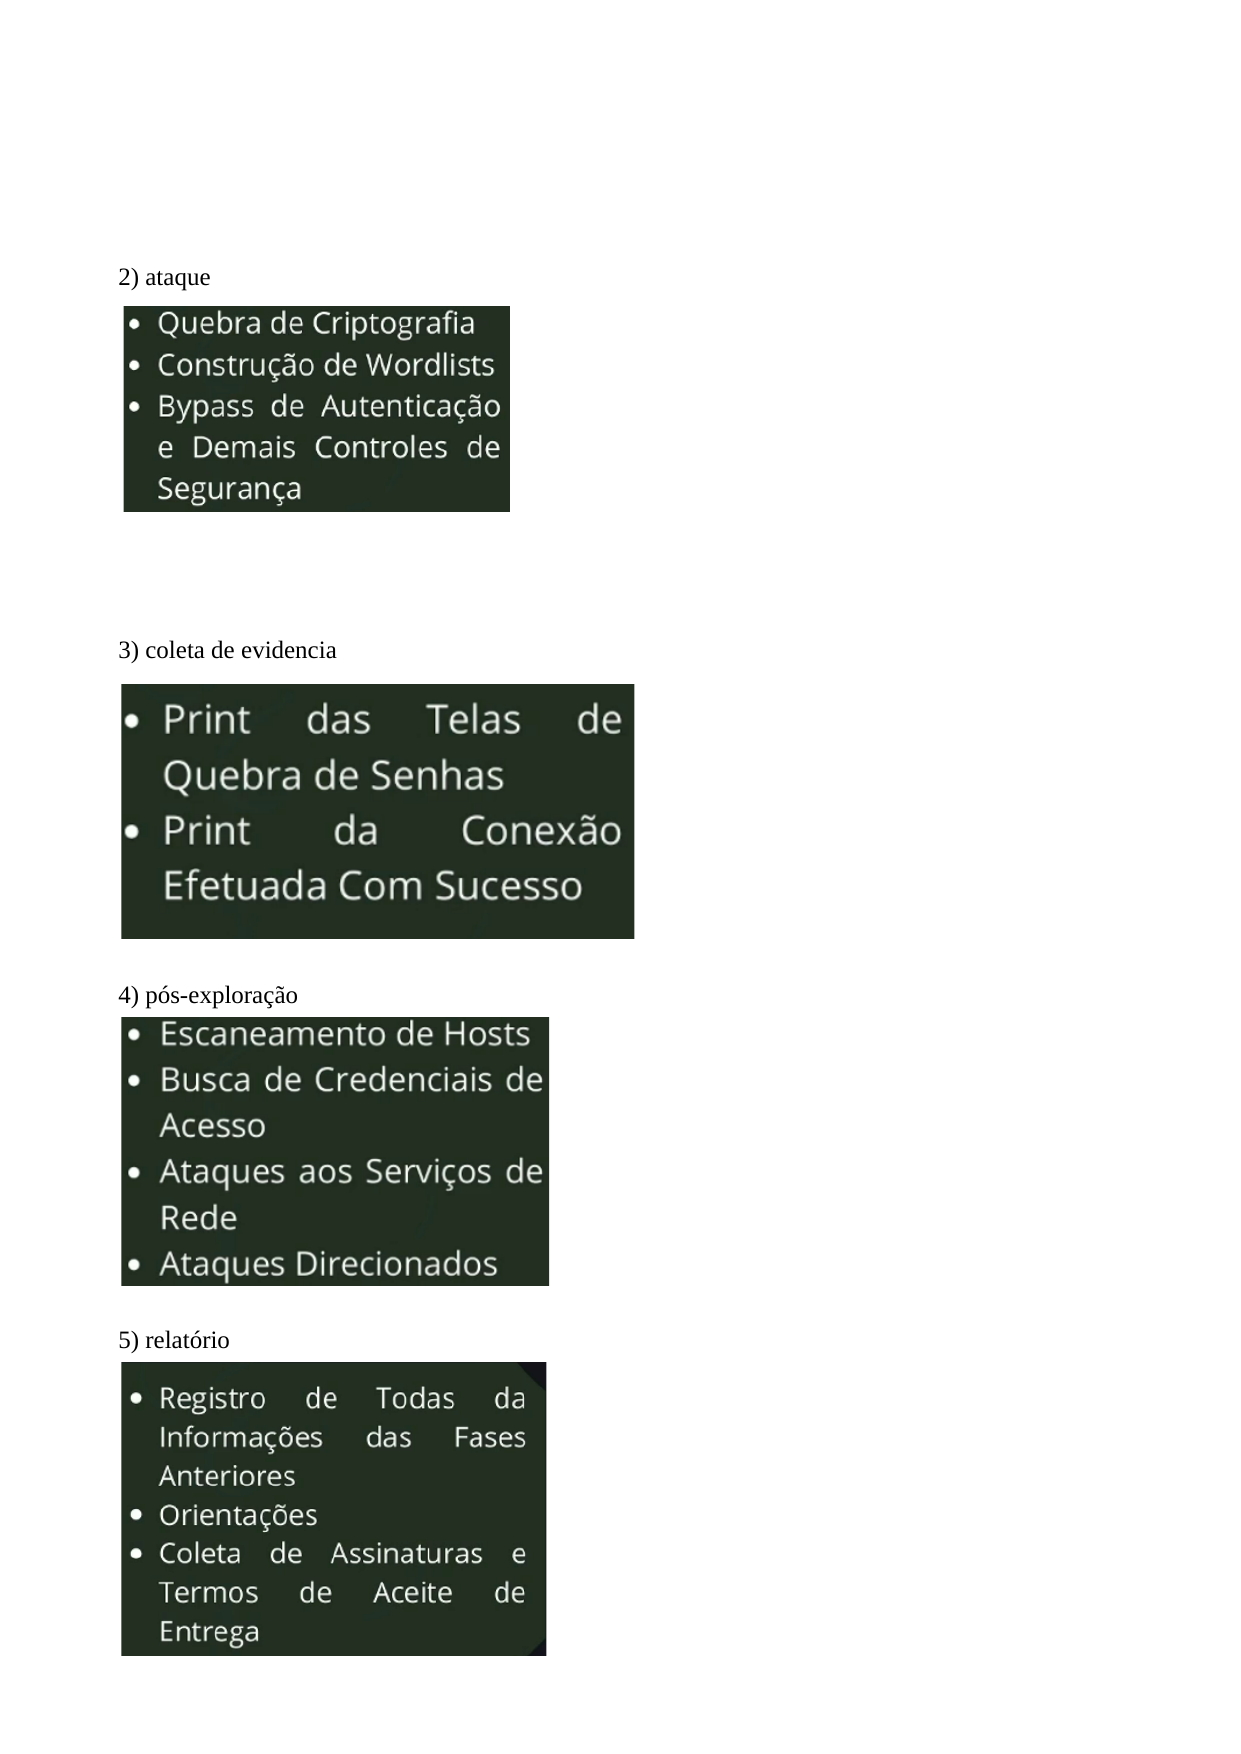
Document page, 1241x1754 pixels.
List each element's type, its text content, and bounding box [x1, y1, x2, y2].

picture [121, 684, 635, 939]
picture [123, 306, 510, 512]
text 5) relatório [118, 1326, 1122, 1354]
text 3) coleta de evidencia [118, 636, 1122, 664]
picture [121, 1362, 547, 1656]
text 4) pós-exploração [118, 981, 1122, 1009]
picture [121, 1017, 550, 1286]
text 2) ataque [118, 262, 1122, 291]
